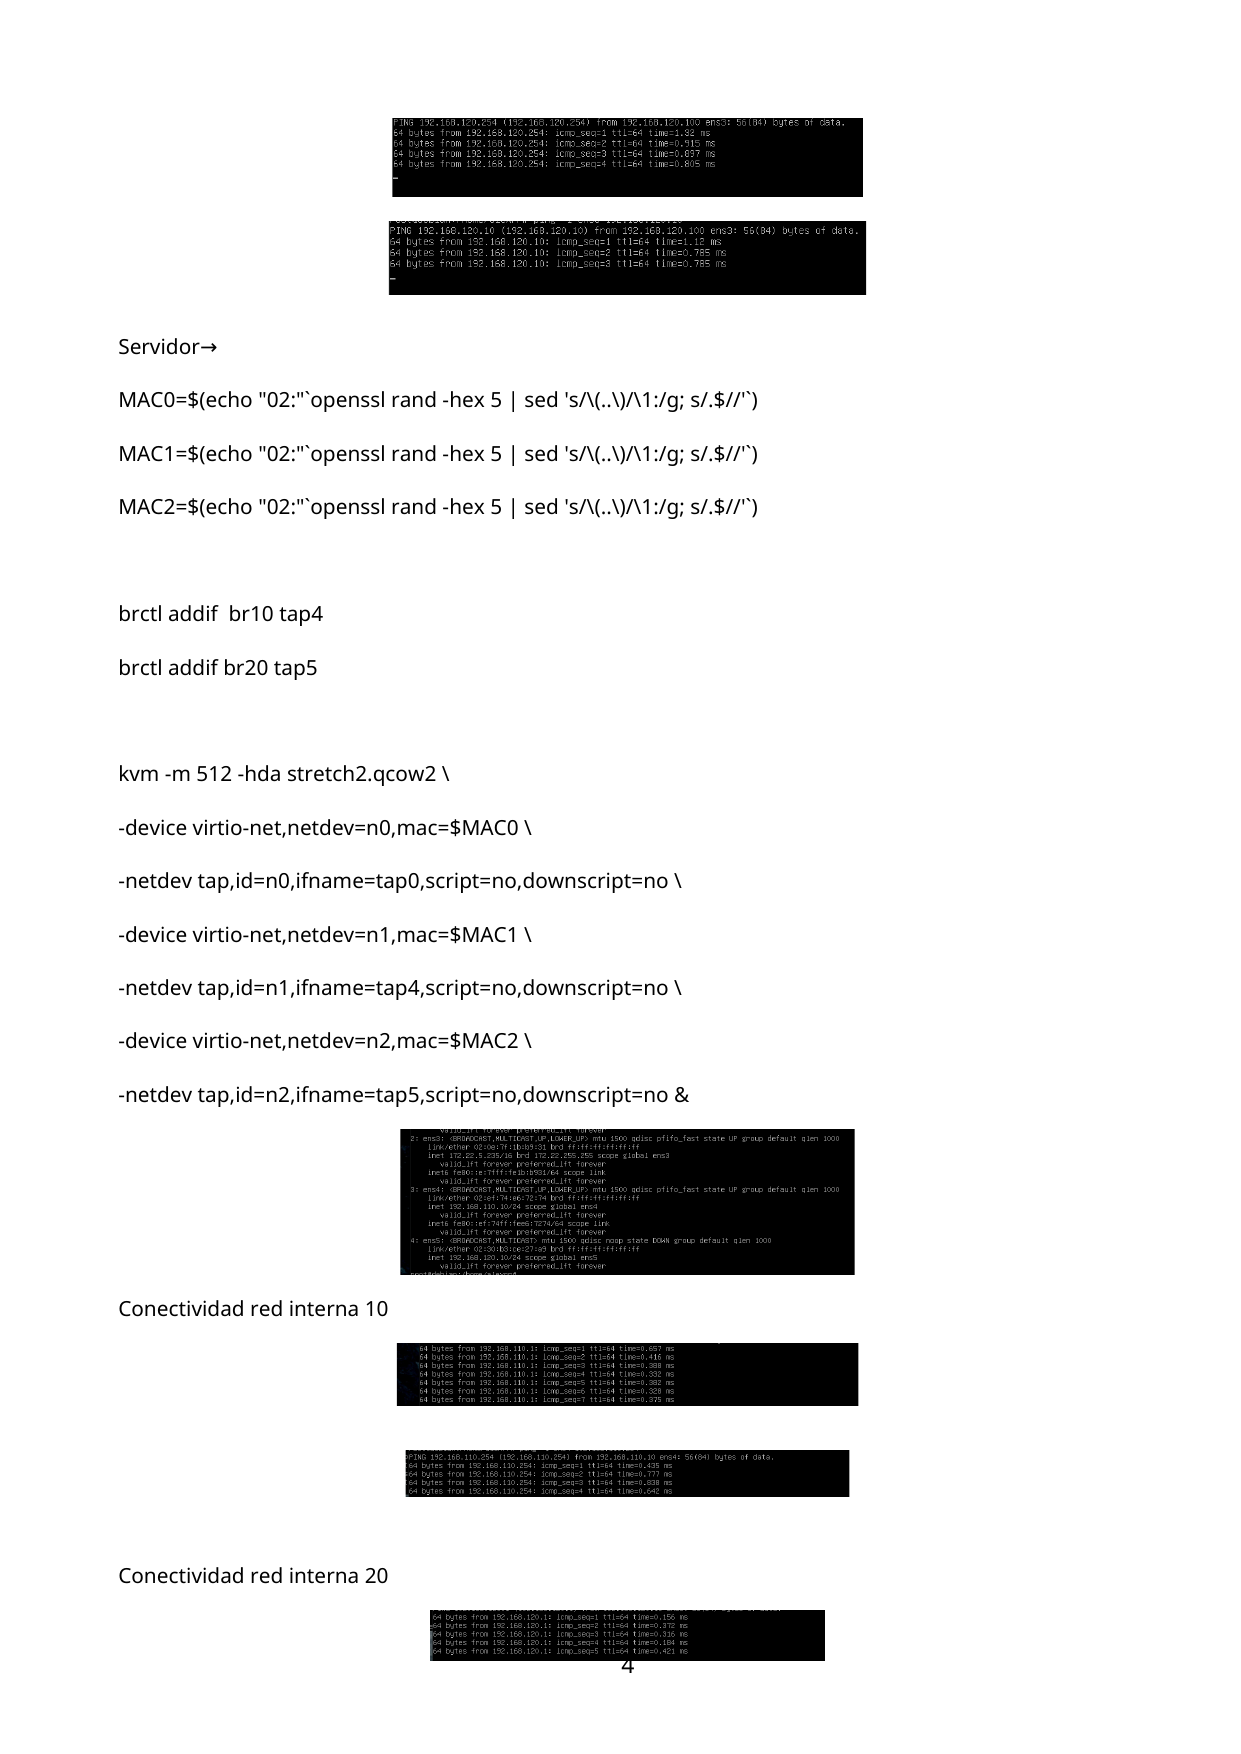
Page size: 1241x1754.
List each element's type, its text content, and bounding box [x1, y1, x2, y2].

picture [400, 1129, 416, 1234]
picture [430, 1641, 659, 1661]
text -netdev tap,id=n2,ifname=tap5,script=no,downscript=no & [118, 1080, 1137, 1108]
text Conectividad red interna 10 [118, 1294, 1137, 1322]
text -device virtio-net,netdev=n2,mac=$MAC2 \ [118, 1027, 1137, 1055]
text Conectividad red interna 20 [118, 1561, 1137, 1589]
picture [608, 221, 867, 289]
text brctl addif br10 tap4 [118, 599, 1137, 628]
text kvm -m 512 -hda stretch2.qcow2 \ [118, 759, 1137, 788]
text MAC0=$(echo "02:"`openssl rand -hex 5 | sed 's/\(..\)/\1:/g; s/.$//'`) [118, 385, 1137, 414]
text Servidor→ [118, 332, 1137, 360]
text brctl addif br20 tap5 [118, 653, 1137, 681]
picture [396, 1344, 431, 1406]
text -device virtio-net,netdev=n1,mac=$MAC1 \ [118, 920, 1137, 948]
text MAC1=$(echo "02:"`openssl rand -hex 5 | sed 's/\(..\)/\1:/g; s/.$//'`) [118, 439, 1137, 467]
picture [618, 118, 863, 162]
text -device virtio-net,netdev=n0,mac=$MAC0 \ [118, 813, 1137, 841]
picture [405, 1478, 703, 1497]
text -netdev tap,id=n0,ifname=tap0,script=no,downscript=no \ [118, 866, 1137, 895]
text MAC2=$(echo "02:"`openssl rand -hex 5 | sed 's/\(..\)/\1:/g; s/.$//'`) [118, 492, 1137, 521]
text -netdev tap,id=n1,ifname=tap4,script=no,downscript=no \ [118, 973, 1137, 1002]
